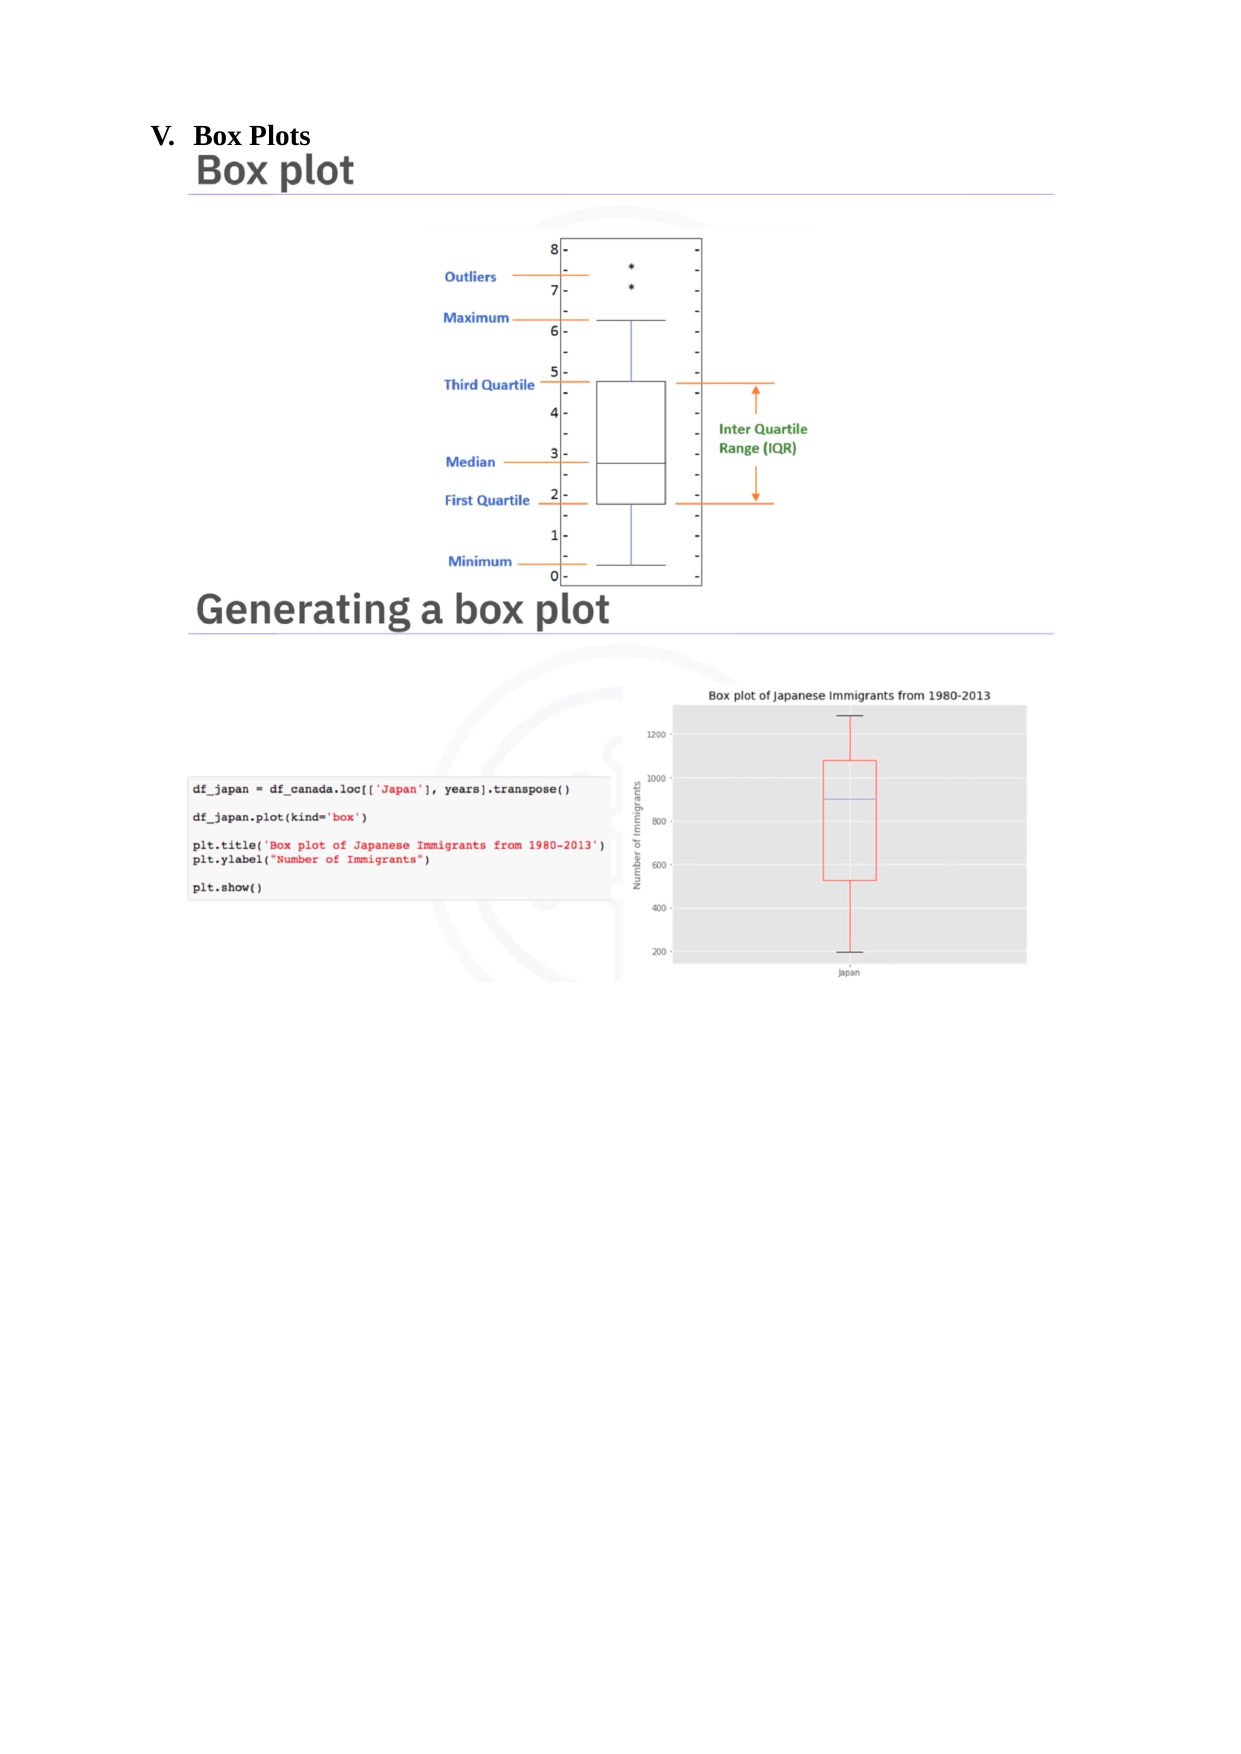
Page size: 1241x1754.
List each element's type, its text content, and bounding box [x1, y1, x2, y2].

picture [118, 151, 1123, 982]
list Box Plots [175, 118, 1122, 151]
